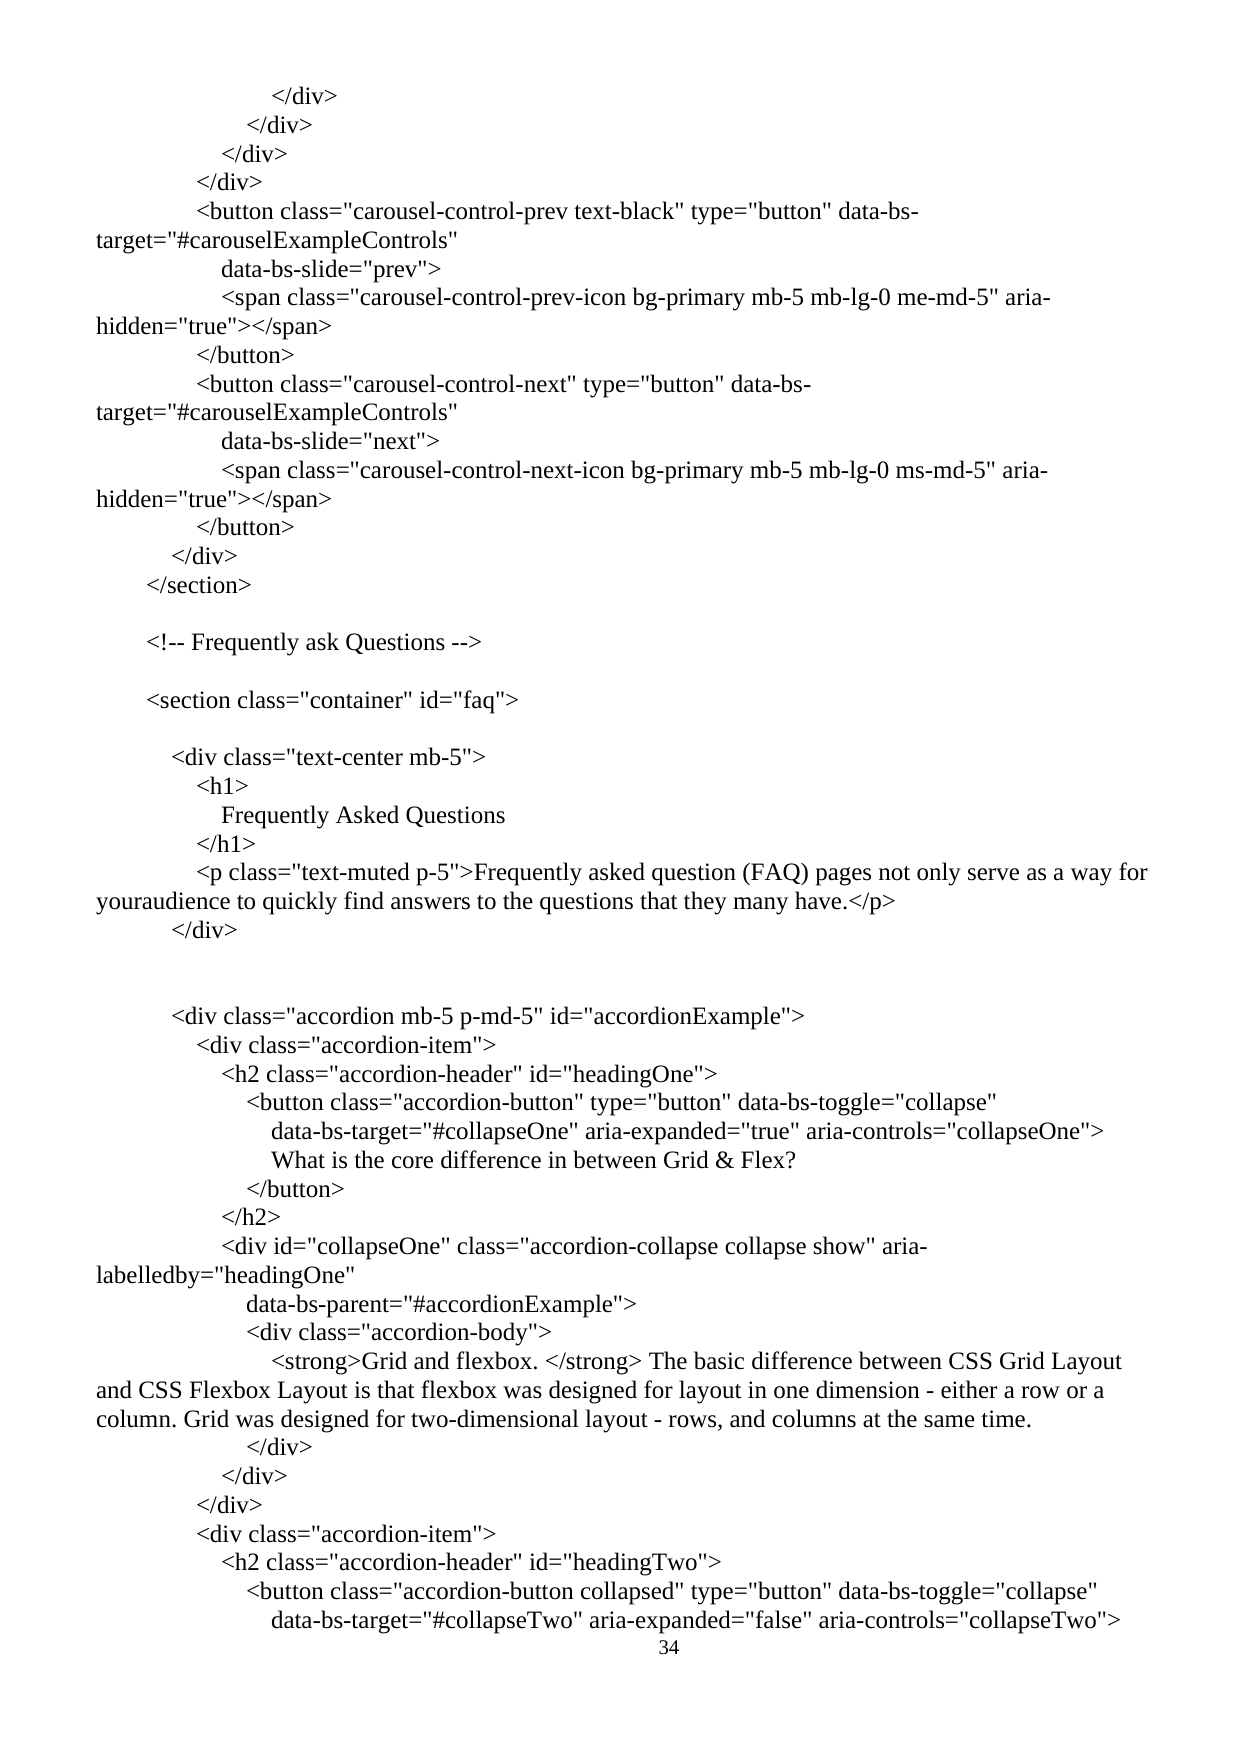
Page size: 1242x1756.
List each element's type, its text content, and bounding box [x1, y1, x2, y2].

text Frequently Asked Questions [96, 800, 1152, 829]
text </button> [96, 340, 1152, 369]
text <button class="carousel-control-prev text-black" type="button" data-bs-target="#carouselExampleControls" [96, 196, 1152, 254]
text </h2> [96, 1202, 1152, 1231]
text <div class="accordion mb-5 p-md-5" id="accordionExample"> [96, 1001, 1152, 1030]
text data-bs-slide="next"> [96, 426, 1152, 455]
text <div class="accordion-body"> [96, 1317, 1152, 1346]
text <strong>Grid and flexbox. </strong> The basic difference between CSS Grid Layout and CSS Flexbox Layout is that flexbox was designed for layout in one dimension - either a row or a [96, 1346, 1152, 1404]
text </div> [96, 81, 1152, 110]
text <h1> [96, 771, 1152, 800]
text </div> [96, 1461, 1152, 1490]
text </div> [96, 110, 1152, 139]
text data-bs-slide="prev"> [96, 254, 1152, 282]
text What is the core difference in between Grid & Flex? [96, 1145, 1152, 1174]
text </div> [96, 541, 1152, 570]
text </div> [96, 139, 1152, 167]
text <span class="carousel-control-next-icon bg-primary mb-5 mb-lg-0 ms-md-5" aria-hidden="true"></span> [96, 455, 1152, 512]
text </div> [96, 1432, 1152, 1461]
text </div> [96, 1490, 1152, 1519]
text column. Grid was designed for two-dimensional layout - rows, and columns at the same time. [96, 1404, 1152, 1432]
text <h2 class="accordion-header" id="headingTwo"> [96, 1547, 1152, 1576]
text </h1> [96, 829, 1152, 857]
text <span class="carousel-control-prev-icon bg-primary mb-5 mb-lg-0 me-md-5" aria-hidden="true"></span> [96, 282, 1152, 340]
text </button> [96, 512, 1152, 541]
text <p class="text-muted p-5">Frequently asked question (FAQ) pages not only serve as a way for youraudience to quickly find answers to the questions that they many have.</p> [96, 857, 1152, 915]
text <button class="accordion-button collapsed" type="button" data-bs-toggle="collapse" [96, 1576, 1152, 1605]
text </div> [96, 167, 1152, 196]
text <div class="text-center mb-5"> [96, 742, 1152, 771]
text <button class="carousel-control-next" type="button" data-bs-target="#carouselExampleControls" [96, 369, 1152, 426]
text <!-- Frequently ask Questions --> [96, 627, 1152, 656]
text </section> [96, 570, 1152, 599]
text <div id="collapseOne" class="accordion-collapse collapse show" aria-labelledby="headingOne" [96, 1231, 1152, 1289]
text <div class="accordion-item"> [96, 1030, 1152, 1059]
text <h2 class="accordion-header" id="headingOne"> [96, 1059, 1152, 1087]
text data-bs-target="#collapseTwo" aria-expanded="false" aria-controls="collapseTwo"> [96, 1605, 1152, 1634]
text data-bs-target="#collapseOne" aria-expanded="true" aria-controls="collapseOne"> [96, 1116, 1152, 1145]
text <button class="accordion-button" type="button" data-bs-toggle="collapse" [96, 1087, 1152, 1116]
text data-bs-parent="#accordionExample"> [96, 1289, 1152, 1317]
text </div> [96, 915, 1152, 944]
text <section class="container" id="faq"> [96, 685, 1152, 714]
text <div class="accordion-item"> [96, 1519, 1152, 1547]
text </button> [96, 1174, 1152, 1202]
